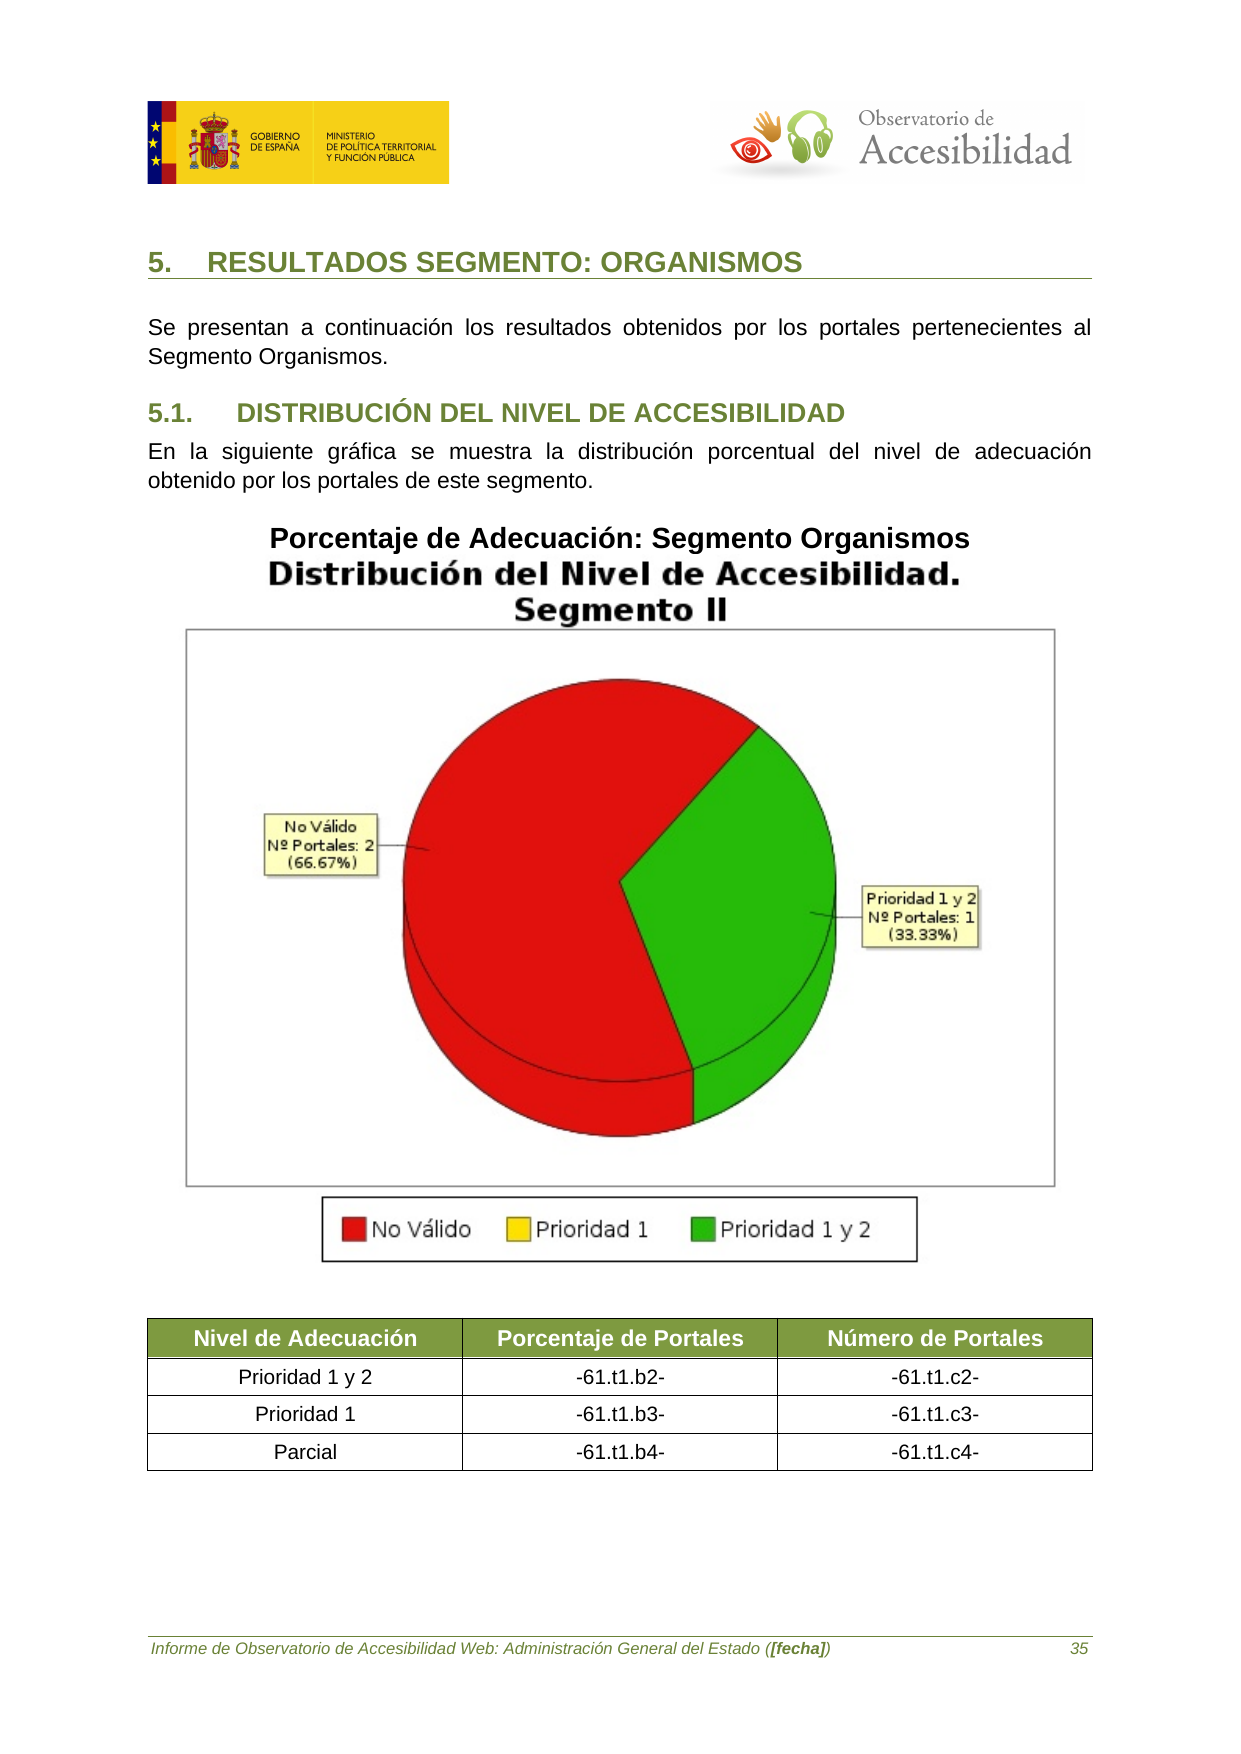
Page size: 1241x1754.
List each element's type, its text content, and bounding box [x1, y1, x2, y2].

table_cell -61.t1.b3- [463, 1396, 777, 1432]
table_cell -61.t1.c4- [778, 1434, 1092, 1470]
table_cell -61.t1.c2- [778, 1359, 1092, 1395]
text Se presentan a continuación los resultados obtenidos por los portales pertenecientes al Segmento Organismos. [148, 314, 1092, 369]
table_cell -61.t1.b2- [463, 1359, 777, 1395]
text En la siguiente gráfica se muestra la distribución porcentual del nivel de adecuación obtenido por los portales de este segmento. [148, 438, 1092, 493]
subtitle Distribución del nivel de accesibilidad [148, 397, 1092, 428]
table_cell Parcial [148, 1434, 462, 1470]
subtitle Resultados Segmento: Organismos [148, 245, 1092, 278]
text Porcentaje de Adecuación: Segmento Organismos [148, 521, 1092, 554]
table_cell Prioridad 1 [148, 1396, 462, 1432]
table_header Número de Portales [778, 1319, 1092, 1357]
table_cell -61.t1.c3- [778, 1396, 1092, 1432]
picture [147, 101, 450, 184]
picture [178, 554, 1062, 1264]
table_cell -61.t1.b4- [463, 1434, 777, 1470]
table_cell Prioridad 1 y 2 [148, 1359, 462, 1395]
table_header Nivel de Adecuación [148, 1319, 462, 1357]
picture [710, 101, 1086, 184]
table_header Porcentaje de Portales [463, 1319, 777, 1357]
